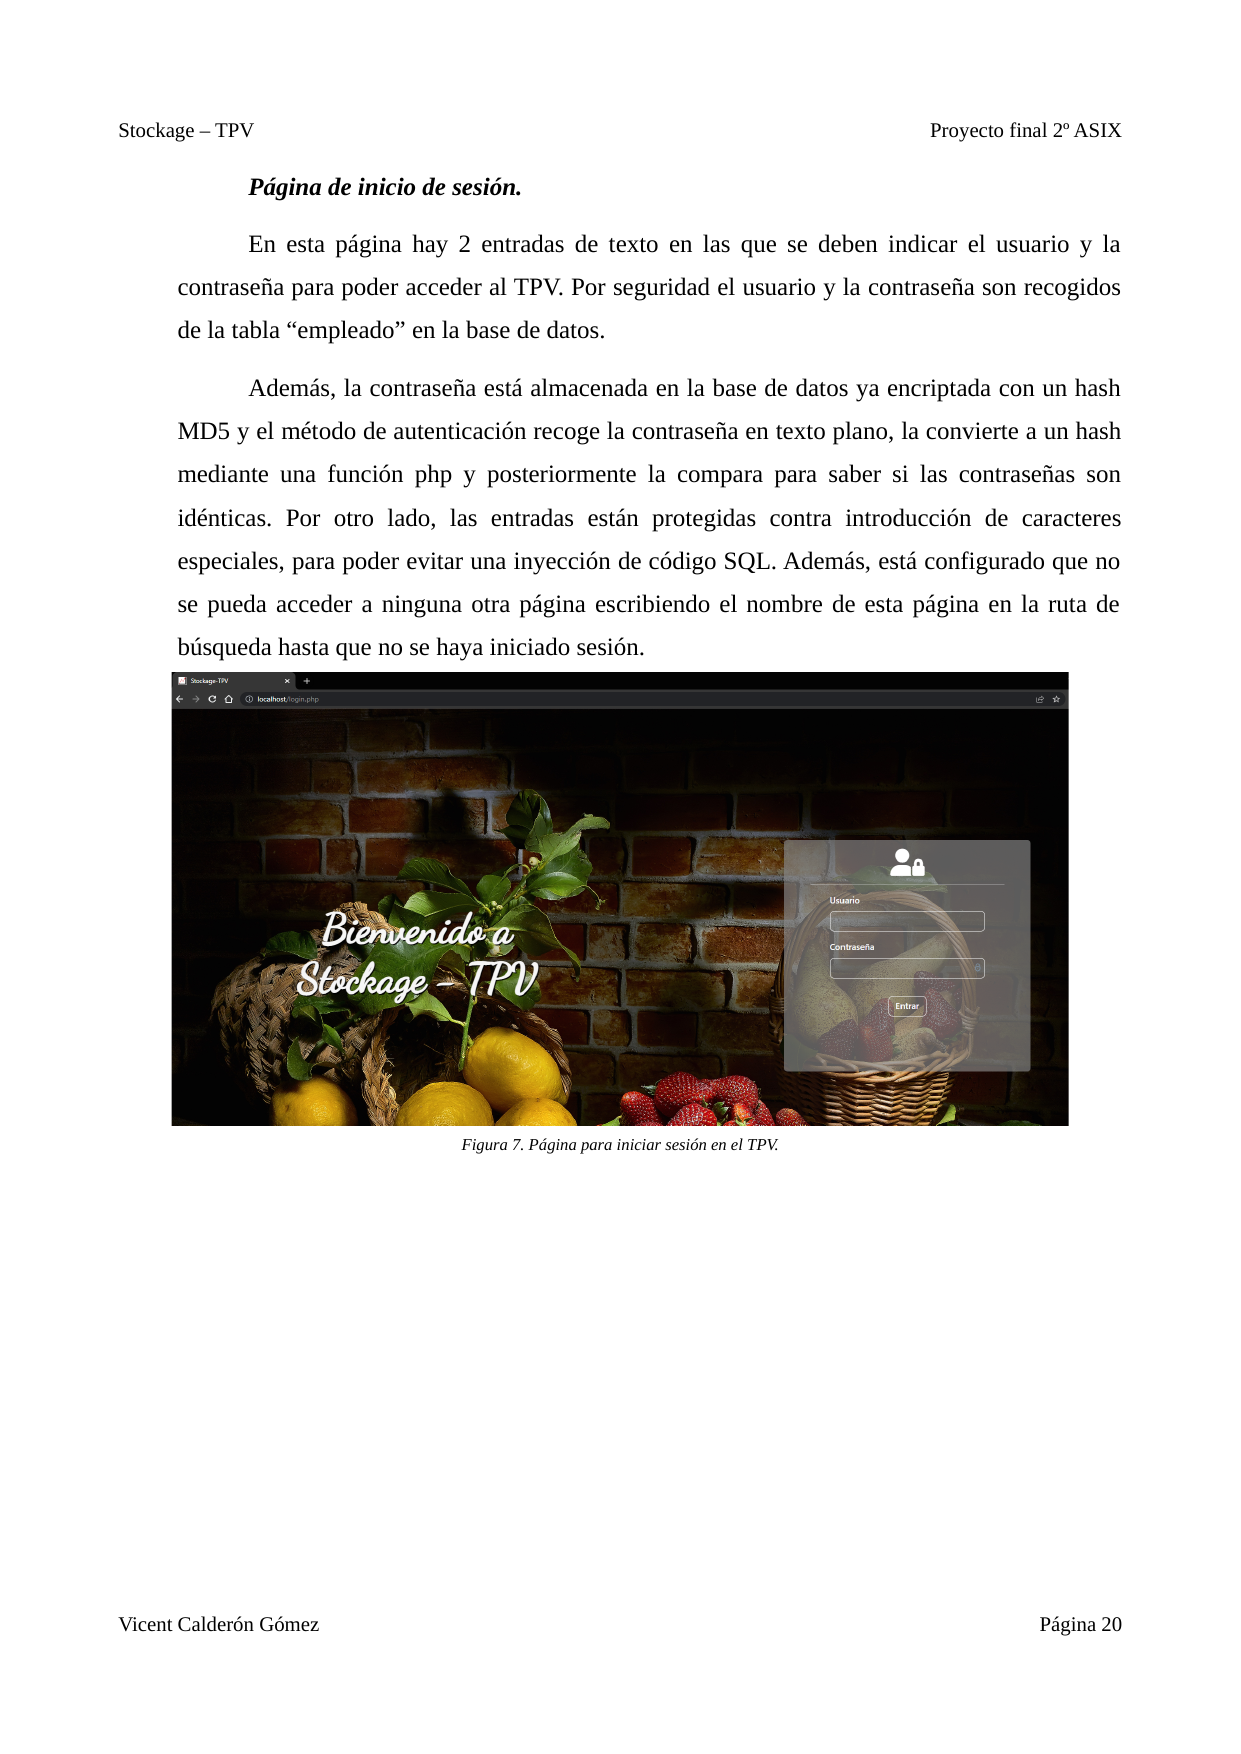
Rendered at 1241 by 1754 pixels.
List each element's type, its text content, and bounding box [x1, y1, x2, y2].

text En esta página hay 2 entradas de texto en las que se deben indicar el usuario y la contraseña para poder acceder al TPV. Por seguridad el usuario y la contraseña son recogidos de la tabla “empleado” en la base de datos. [177, 229, 1122, 344]
text Figura 7. Página para iniciar sesión en el TPV. [118, 702, 1122, 1154]
text Además, la contraseña está almacenada en la base de datos ya encriptada con un hash MD5 y el método de autenticación recoge la contraseña en texto plano, la convierte a un hash mediante una función php y posteriormente la compara para saber si las contraseñas son idénticas. Por otro lado, las entradas están protegidas contra introducción de caracteres especiales, para poder evitar una inyección de código SQL. Además, está configurado que no se pueda acceder a ninguna otra página escribiendo el nombre de esta página en la ruta de búsqueda hasta que no se haya iniciado sesión. [177, 373, 1122, 661]
text Página de inicio de sesión. [177, 172, 1122, 200]
picture [171, 672, 1069, 1126]
